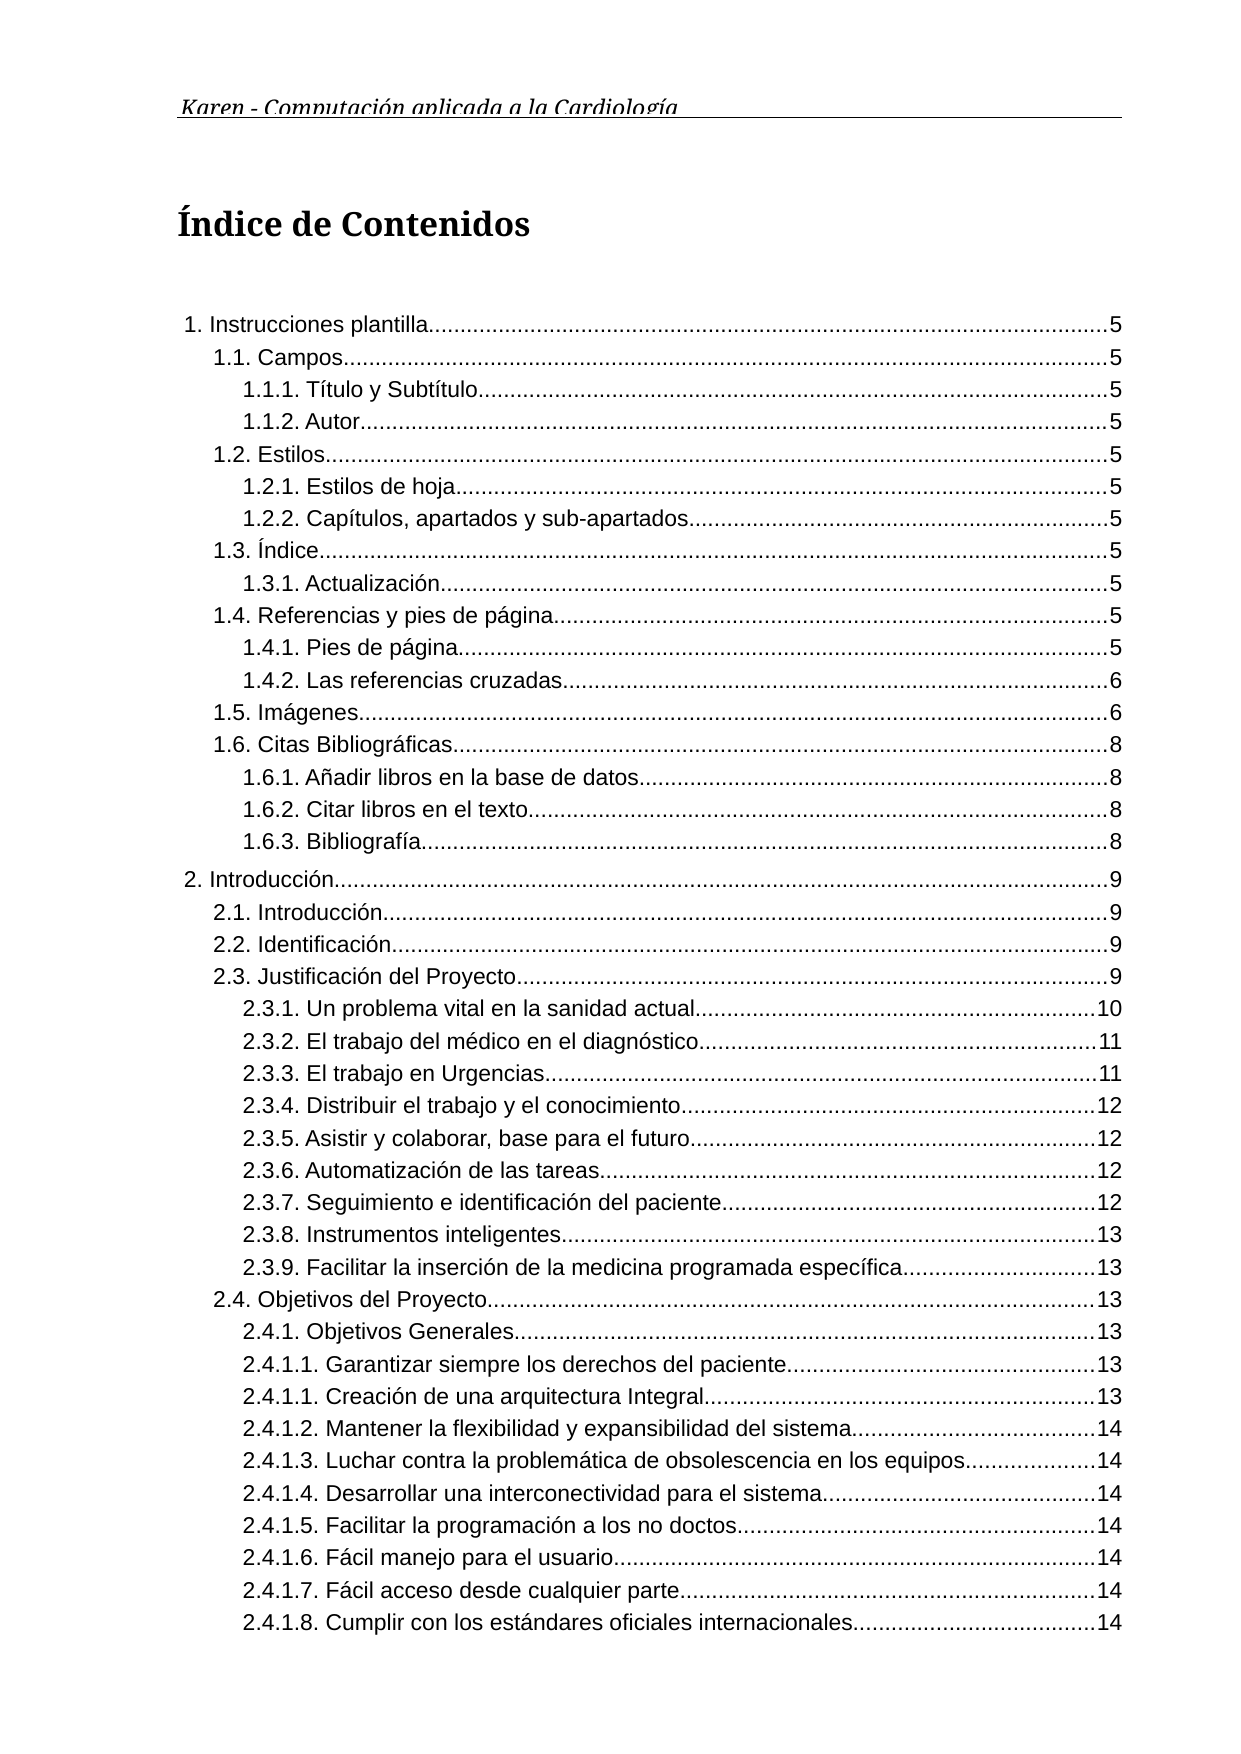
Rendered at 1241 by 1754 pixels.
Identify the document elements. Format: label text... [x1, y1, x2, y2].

text 1.1.2. Autor 5 [236, 408, 1122, 434]
text 2.3.8. Instrumentos inteligentes 13 [236, 1221, 1122, 1248]
text 1.2.2. Capítulos, apartados y sub-apartados 5 [236, 505, 1122, 531]
text 2.3.4. Distribuir el trabajo y el conocimiento 12 [236, 1092, 1122, 1118]
text 2.4.1.5. Facilitar la programación a los no doctos 14 [236, 1512, 1122, 1538]
text 2.3.5. Asistir y colaborar, base para el futuro 12 [236, 1124, 1122, 1151]
text 1.2. Estilos 5 [207, 441, 1122, 467]
text 2.4.1.1. Garantizar siempre los derechos del paciente 13 [236, 1351, 1122, 1377]
text 2.3.9. Facilitar la inserción de la medicina programada específica 13 [236, 1254, 1122, 1280]
text 1.6.2. Citar libros en el texto 8 [236, 796, 1122, 822]
text 1.3. Índice 5 [207, 537, 1122, 564]
text 1. Instrucciones plantilla 5 [177, 311, 1122, 338]
text 1.2.1. Estilos de hoja. 5 [236, 473, 1122, 499]
text 2.4.1.6. Fácil manejo para el usuario 14 [236, 1544, 1122, 1571]
text 2.3.1. Un problema vital en la sanidad actual 10 [236, 995, 1122, 1022]
text 1.1. Campos 5 [207, 344, 1122, 370]
text 2.3.6. Automatización de las tareas 12 [236, 1157, 1122, 1183]
text 1.1.1. Título y Subtítulo 5 [236, 376, 1122, 402]
text 2.3.3. El trabajo en Urgencias 11 [236, 1060, 1122, 1086]
text 2.3.7. Seguimiento e identificación del paciente 12 [236, 1189, 1122, 1215]
text 1.6.1. Añadir libros en la base de datos 8 [236, 763, 1122, 790]
text 2.4.1.4. Desarrollar una interconectividad para el sistema 14 [236, 1480, 1122, 1506]
text 2.3.2. El trabajo del médico en el diagnóstico 11 [236, 1028, 1122, 1054]
text 1.3.1. Actualización 5 [236, 570, 1122, 596]
text Índice de Contenidos [177, 201, 1122, 246]
text 2.4.1.2. Mantener la flexibilidad y expansibilidad del sistema 14 [236, 1415, 1122, 1441]
text 2.1. Introducción 9 [207, 898, 1122, 925]
text 2. Introducción 9 [177, 866, 1122, 892]
text 2.4. Objetivos del Proyecto 13 [207, 1286, 1122, 1312]
text 1.5. Imágenes 6 [207, 699, 1122, 725]
text 2.4.1.7. Fácil acceso desde cualquier parte 14 [236, 1577, 1122, 1603]
text 1.4.1. Pies de página 5 [236, 634, 1122, 661]
text 2.4.1.3. Luchar contra la problemática de obsolescencia en los equipos 14 [236, 1447, 1122, 1474]
text 1.4.2. Las referencias cruzadas 6 [236, 667, 1122, 693]
text 1.4. Referencias y pies de página 5 [207, 602, 1122, 628]
text 2.4.1.8. Cumplir con los estándares oficiales internacionales 14 [236, 1609, 1122, 1635]
text 1.6. Citas Bibliográficas 8 [207, 731, 1122, 757]
text 2.4.1.1. Creación de una arquitectura Integral 13 [236, 1383, 1122, 1409]
text 2.3. Justificación del Proyecto 9 [207, 963, 1122, 989]
text 1.6.3. Bibliografía 8 [236, 828, 1122, 854]
text 2.2. Identificación 9 [207, 931, 1122, 957]
text 2.4.1. Objetivos Generales 13 [236, 1318, 1122, 1344]
